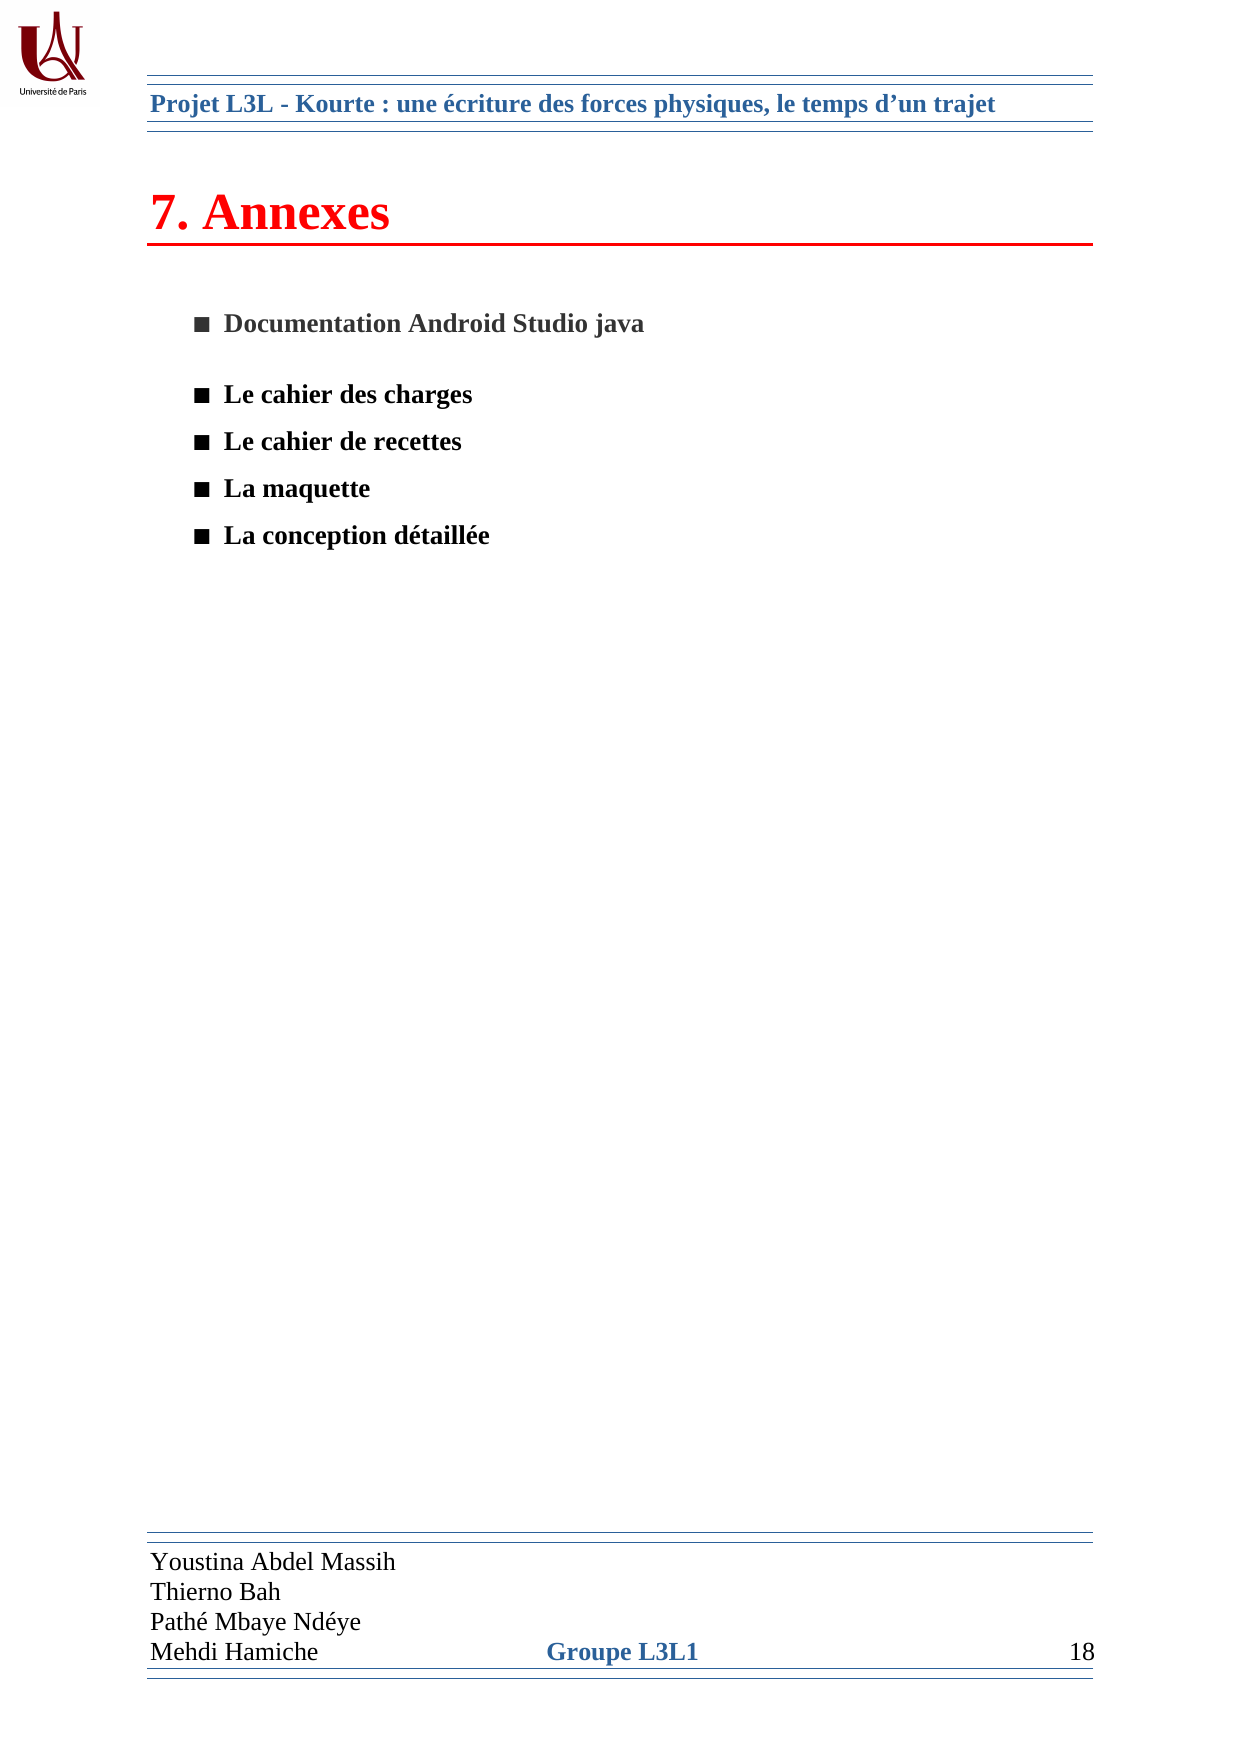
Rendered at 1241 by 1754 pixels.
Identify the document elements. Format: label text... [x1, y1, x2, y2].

list La conception détaillée [194, 519, 1090, 551]
list Le cahier des charges [194, 379, 1090, 410]
list La maquette [194, 472, 1090, 504]
picture [0, 0, 101, 107]
list Le cahier de recettes [194, 426, 1090, 457]
subtitle 7. Annexes [147, 178, 1093, 243]
list Documentation Android Studio java [194, 307, 1090, 338]
